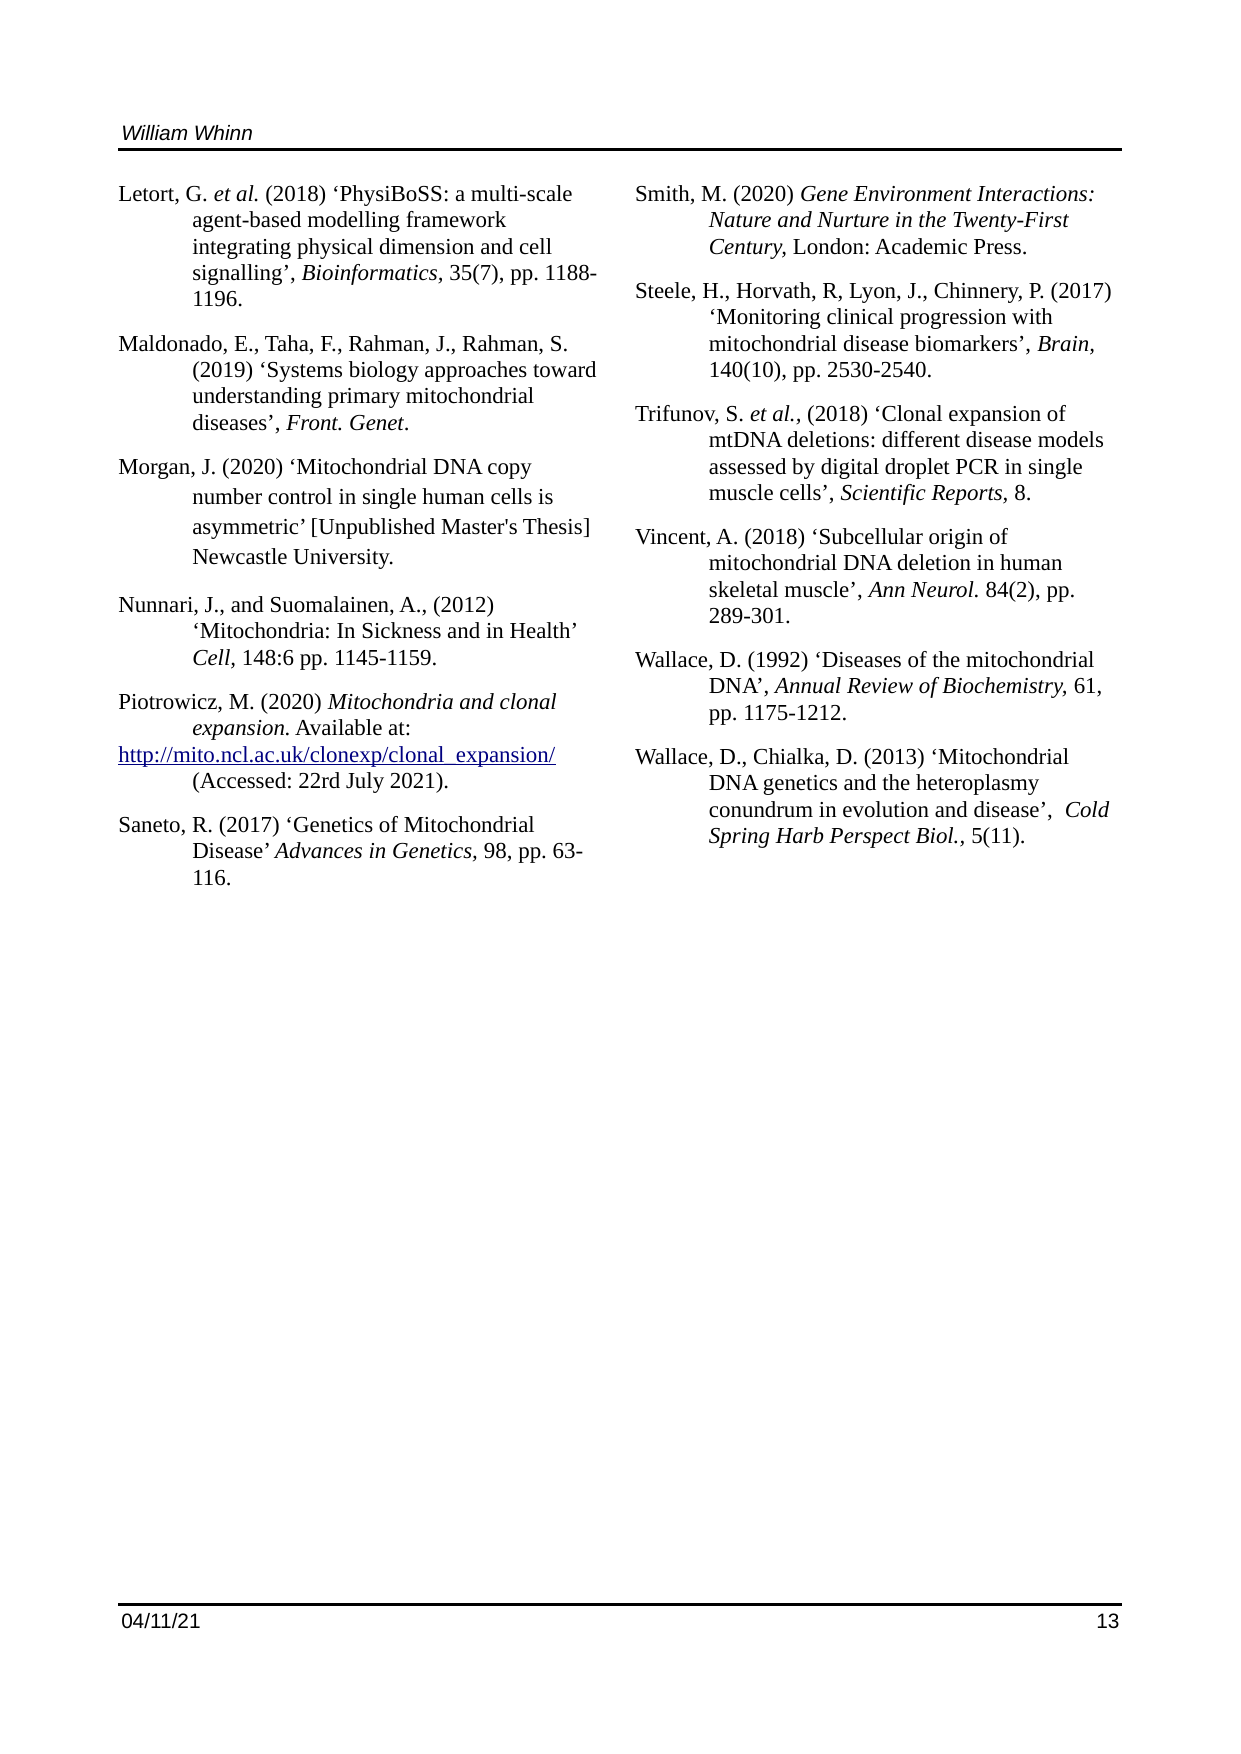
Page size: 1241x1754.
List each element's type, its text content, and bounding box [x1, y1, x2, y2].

text Wallace, D. (1992) ‘Diseases of the mitochondrial DNA’, Annual Review of Biochemistry, 61, pp. 1175-1212. [635, 646, 1122, 725]
text Nunnari, J., and Suomalainen, A., (2012) ‘Mitochondria: In Sickness and in Health’ Cell, 148:6 pp. 1145-1159. [118, 591, 605, 670]
text Letort, G. et al. (2018) ‘PhysiBoSS: a multi-scale agent-based modelling framework integrating physical dimension and cell signalling’, Bioinformatics, 35(7), pp. 1188- 1196. [118, 180, 605, 312]
text Smith, M. (2020) Gene Environment Interactions: Nature and Nurture in the Twenty-First Century, London: Academic Press. [635, 180, 1122, 259]
text Steele, H., Horvath, R, Lyon, J., Chinnery, P. (2017) ‘Monitoring clinical progression with mitochondrial disease biomarkers’, Brain, 140(10), pp. 2530-2540. [635, 277, 1122, 382]
text Trifunov, S. et al., (2018) ‘Clonal expansion of mtDNA deletions: different disease models assessed by digital droplet PCR in single muscle cells’, Scientific Reports, 8. [635, 400, 1122, 505]
text Wallace, D., Chialka, D. (2013) ‘Mitochondrial DNA genetics and the heteroplasmy conundrum in evolution and disease’, Cold Spring Harb Perspect Biol., 5(11). [635, 743, 1122, 848]
text Maldonado, E., Taha, F., Rahman, J., Rahman, S. (2019) ‘Systems biology approaches toward understanding primary mitochondrial diseases’, Front. Genet. [118, 329, 605, 435]
text Saneto, R. (2017) ‘Genetics of Mitochondrial Disease’ Advances in Genetics, 98, pp. 63- 116. [118, 811, 605, 890]
text Piotrowicz, M. (2020) Mitochondria and clonal expansion. Available at: http://mito.ncl.ac.uk/clonexp/clonal_expansion/ (Accessed: 22rd July 2021). [118, 688, 605, 793]
text Vincent, A. (2018) ‘Subcellular origin of mitochondrial DNA deletion in human skeletal muscle’, Ann Neurol. 84(2), pp. 289-301. [635, 523, 1122, 628]
text Morgan, J. (2020) ‘Mitochondrial DNA copy number control in single human cells is asymmetric’ [Unpublished Master's Thesis] Newcastle University. [118, 453, 605, 570]
